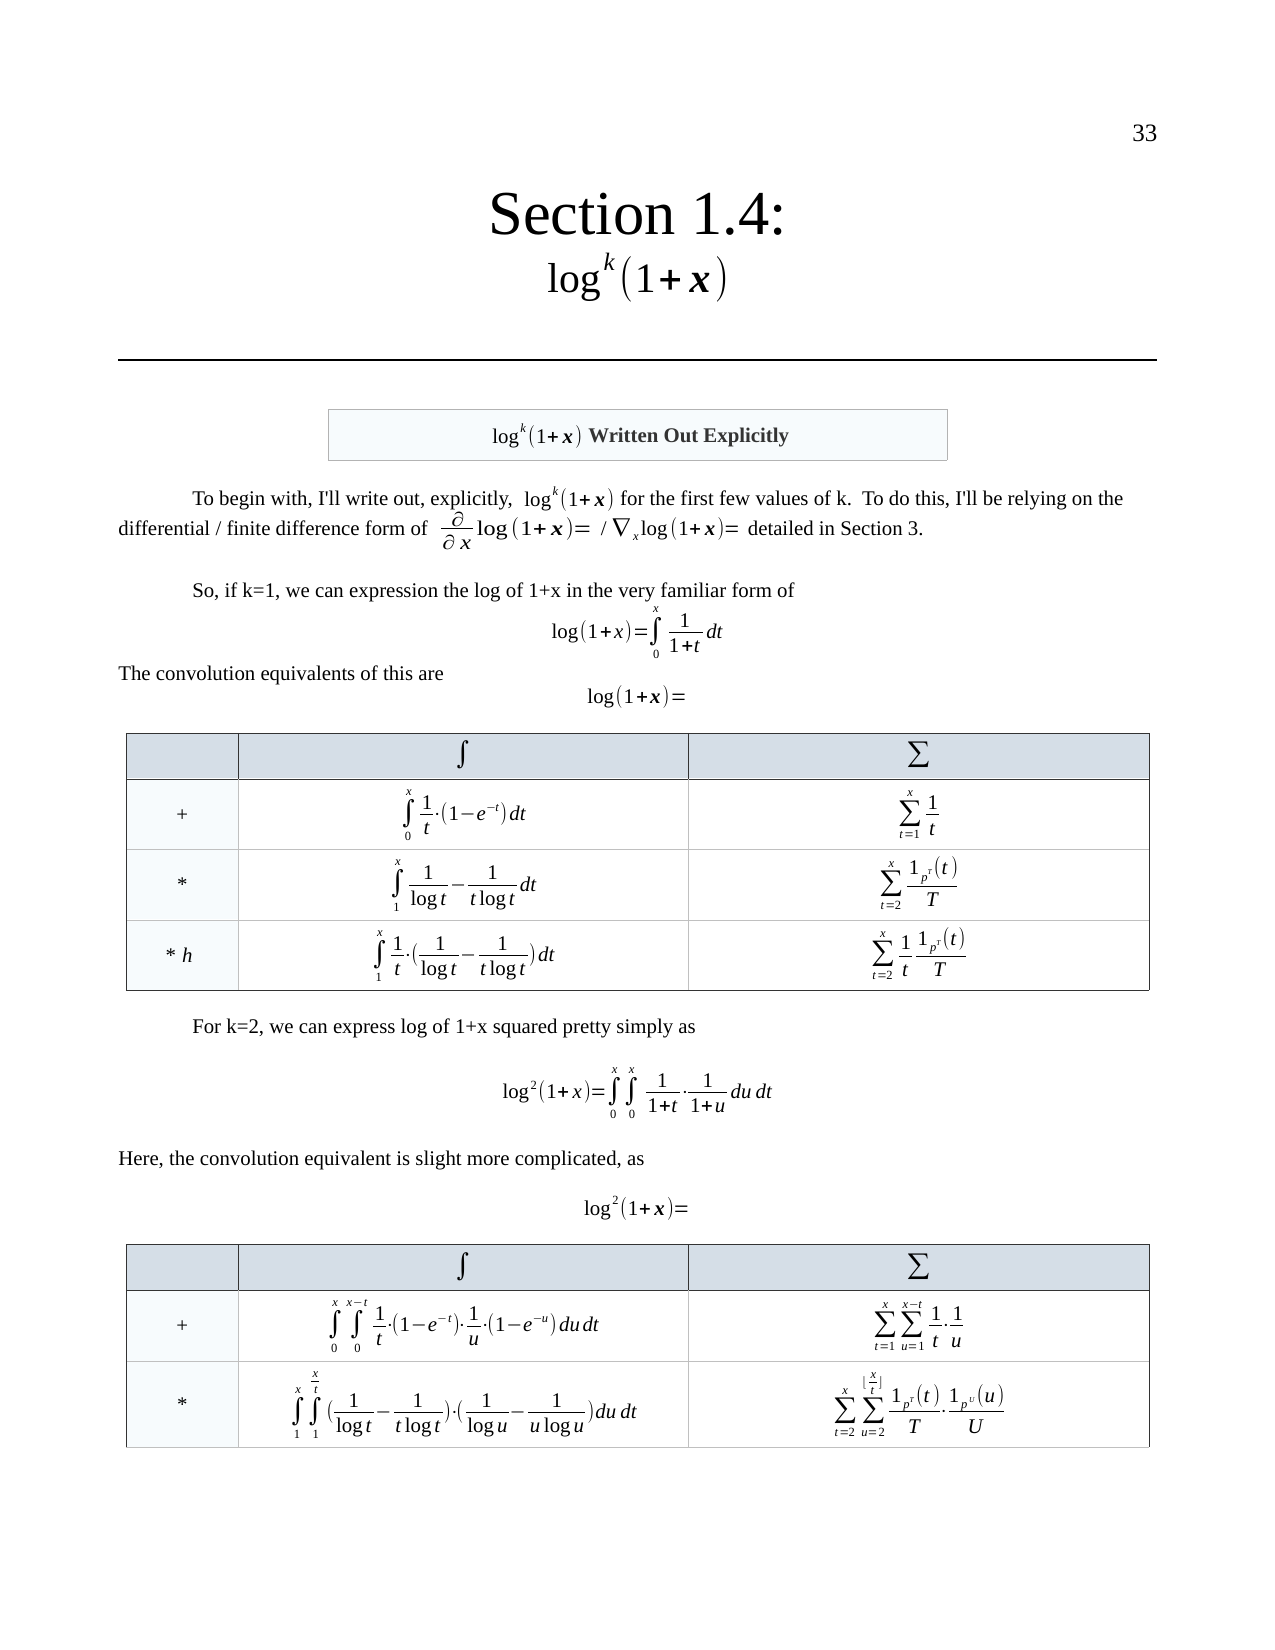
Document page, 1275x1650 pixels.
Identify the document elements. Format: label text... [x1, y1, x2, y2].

table_cell [239, 780, 688, 849]
table_header [127, 734, 238, 778]
text To begin with, I'll write out, explicitly, for the first few values of k. To do this, I'll be relying on the differential / finite difference form of /detailed in Section 3. [118, 484, 1157, 554]
text Here, the convolution equivalent is slight more complicated, as [118, 1145, 1157, 1169]
table_header [239, 1245, 688, 1290]
table_cell [689, 1362, 1149, 1447]
table_cell + [127, 1291, 238, 1361]
table_cell [239, 850, 688, 919]
table_cell * [127, 850, 238, 919]
table_header [689, 1245, 1149, 1290]
text Written Out Explicitly [329, 410, 947, 460]
table_cell [239, 1291, 688, 1361]
table_cell * [127, 921, 238, 990]
table_cell [689, 1291, 1149, 1361]
text Section 1.4: [118, 176, 1157, 248]
table_cell [689, 921, 1149, 990]
table_cell + [127, 780, 238, 849]
text So, if k=1, we can expression the log of 1+x in the very familiar form of [118, 578, 1157, 602]
text The convolution equivalents of this are [118, 661, 1157, 685]
table_header [689, 734, 1149, 778]
text For k=2, we can express log of 1+x squared pretty simply as [118, 1014, 1157, 1038]
table_header [127, 1245, 238, 1290]
table_cell [239, 921, 688, 990]
table_cell * [127, 1362, 238, 1447]
table_header [239, 734, 688, 778]
table_cell [239, 1362, 688, 1447]
table_cell [689, 850, 1149, 919]
table_cell [689, 780, 1149, 849]
